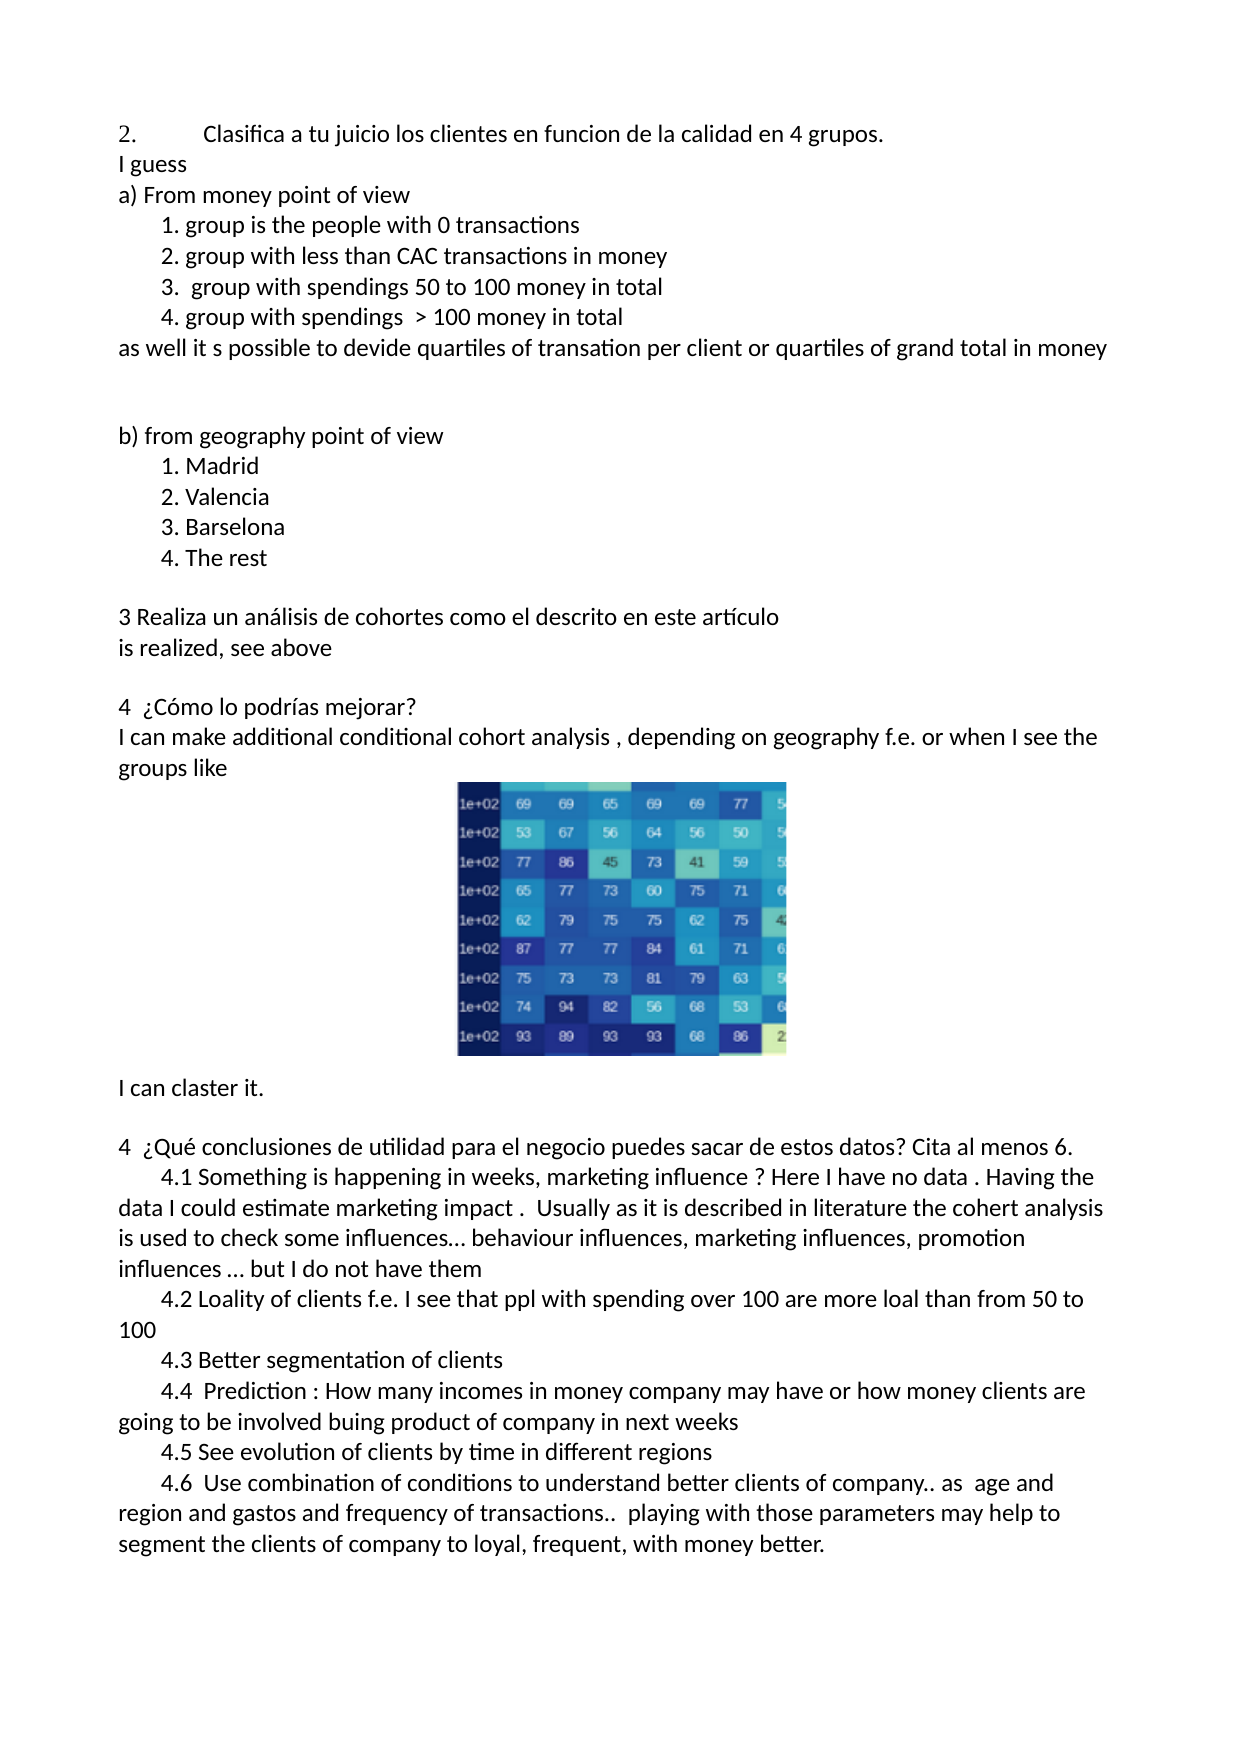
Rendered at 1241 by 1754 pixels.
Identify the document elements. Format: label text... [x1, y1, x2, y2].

text a) From money point of view [118, 179, 1122, 210]
text 4.5 See evolution of clients by time in different regions [118, 1436, 1122, 1467]
text 4 ¿Cómo lo podrías mejorar? [118, 691, 1122, 721]
text 1. group is the people with 0 transactions [118, 210, 1122, 240]
text 2. group with less than CAC transactions in money [118, 240, 1122, 271]
text 2. Clasifica a tu juicio los clientes en funcion de la calidad en 4 grupos. [118, 118, 1122, 149]
text 2. Valencia [118, 481, 1122, 511]
text 4.2 Loality of clients f.e. I see that ppl with spending over 100 are more loal than from 50 to 100 [118, 1284, 1122, 1345]
text 4.3 Better segmentation of clients [118, 1345, 1122, 1375]
text I can make additional conditional cohort analysis , depending on geography f.e. or when I see the groups like [118, 721, 1122, 782]
text is realized, see above [118, 632, 1122, 662]
text I can claster it. [118, 1072, 1122, 1102]
text b) from geography point of view [118, 420, 1122, 450]
text 4 ¿Qué conclusiones de utilidad para el negocio puedes sacar de estos datos? Cita al menos 6. [118, 1131, 1122, 1162]
text 3. group with spendings 50 to 100 money in total [118, 271, 1122, 301]
text 1. Madrid [118, 450, 1122, 481]
text 3. Barselona [118, 511, 1122, 542]
text as well it s possible to devide quartiles of transation per client or quartiles of grand total in money [118, 332, 1122, 362]
text 3 Realiza un análisis de cohortes como el descrito en este artículo [118, 601, 1122, 632]
text 4.4 Prediction : How many incomes in money company may have or how money clients are going to be involved buing product of company in next weeks [118, 1375, 1122, 1436]
text 4. The rest [118, 542, 1122, 572]
text 4. group with spendings > 100 money in total [118, 301, 1122, 332]
text 4.1 Something is happening in weeks, marketing influence ? Here I have no data . Having the data I could estimate marketing impact . Usually as it is described in literature the cohert analysis is used to check some influences… behaviour influences, marketing influences, promotion influences … but I do not have them [118, 1162, 1122, 1284]
picture [453, 782, 787, 1056]
text I guess [118, 149, 1122, 179]
text 4.6 Use combination of conditions to understand better clients of company.. as age and region and gastos and frequency of transactions.. playing with those parameters may help to segment the clients of company to loyal, frequent, with money better. [118, 1467, 1122, 1558]
